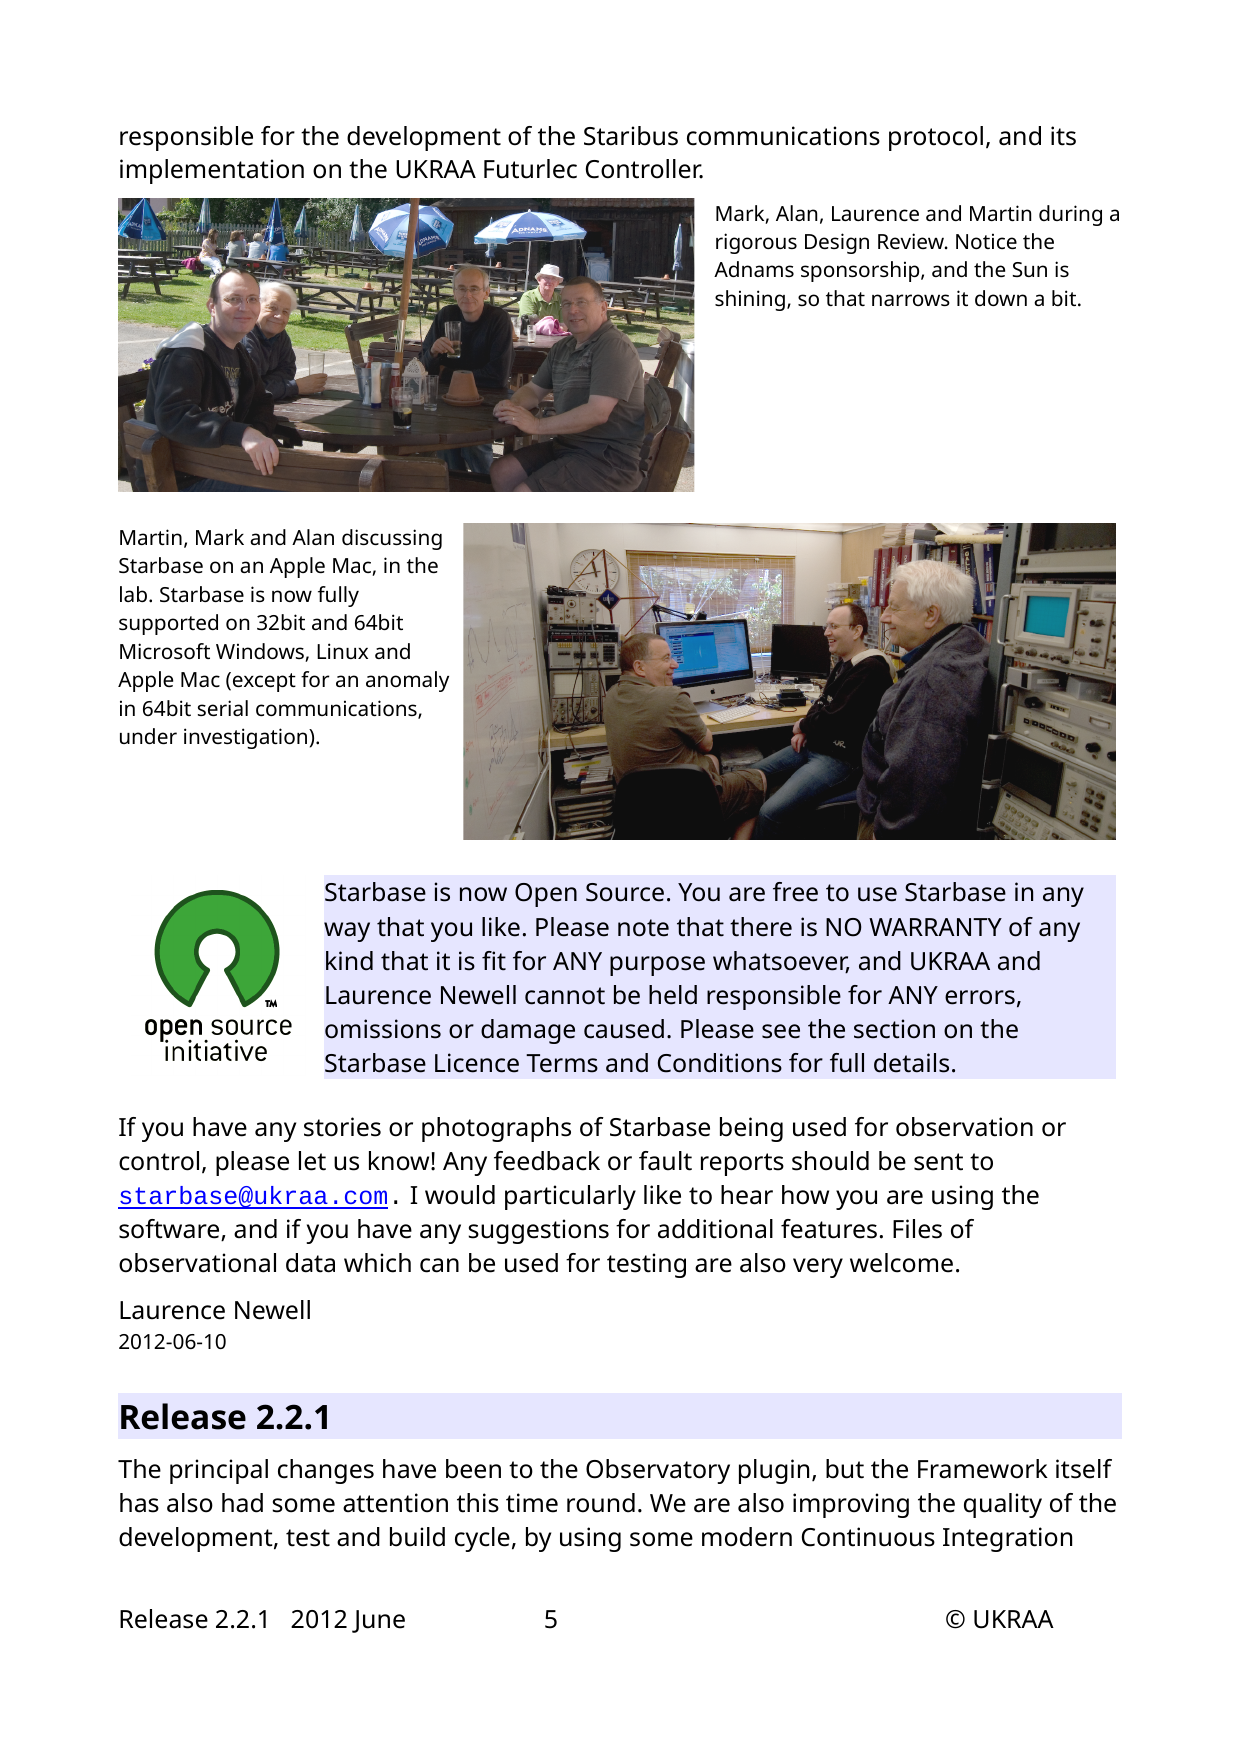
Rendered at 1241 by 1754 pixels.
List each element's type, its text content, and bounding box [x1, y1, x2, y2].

text The principal changes have been to the Observatory plugin, but the Framework itself has also had some attention this time round. We are also improving the quality of the development, test and build cycle, by using some modern Continuous Integration [118, 1452, 1122, 1554]
picture [118, 198, 695, 492]
text responsible for the development of the Staribus communications protocol, and its implementation on the UKRAA Futurlec Controller. [118, 118, 1122, 186]
text If you have any stories or photographs of Starbase being used for observation or control, please let us know! Any feedback or fault reports should be sent to starbase@ukraa.com. I would particularly like to hear how you are using the software, and if you have any suggestions for additional features. Files of observational data which can be used for testing are also very welcome. [118, 1110, 1122, 1280]
table_header [1116, 523, 1122, 840]
table_header Mark, Alan, Laurence and Martin during a rigorous Design Review. Notice the Adnams sponsorship, and the Sun is shining, so that narrows it down a bit. [714, 199, 1122, 494]
table_header [118, 869, 318, 1110]
picture [130, 875, 306, 1076]
table_header Starbase is now Open Source. You are free to use Starbase in any way that you like. Please note that there is NO WARRANTY of any kind that it is fit for ANY purpose whatsoever, and UKRAA and Laurence Newell cannot be held responsible for ANY errors, omissions or damage caused. Please see the section on the Starbase Licence Terms and Conditions for full details. [318, 869, 1122, 1110]
table_header [118, 199, 714, 494]
text Laurence Newell [118, 1293, 1122, 1327]
text 2012-06-10 [118, 1327, 1122, 1356]
table_header Martin, Mark and Alan discussing Starbase on an Apple Mac, in the lab. Starbase is now fully supported on 32bit and 64bit Microsoft Windows, Linux and Apple Mac (except for an anomaly in 64bit serial communications, under investigation). [118, 523, 463, 840]
subtitle Release 2.2.1 [118, 1393, 1122, 1439]
picture [463, 523, 1116, 840]
